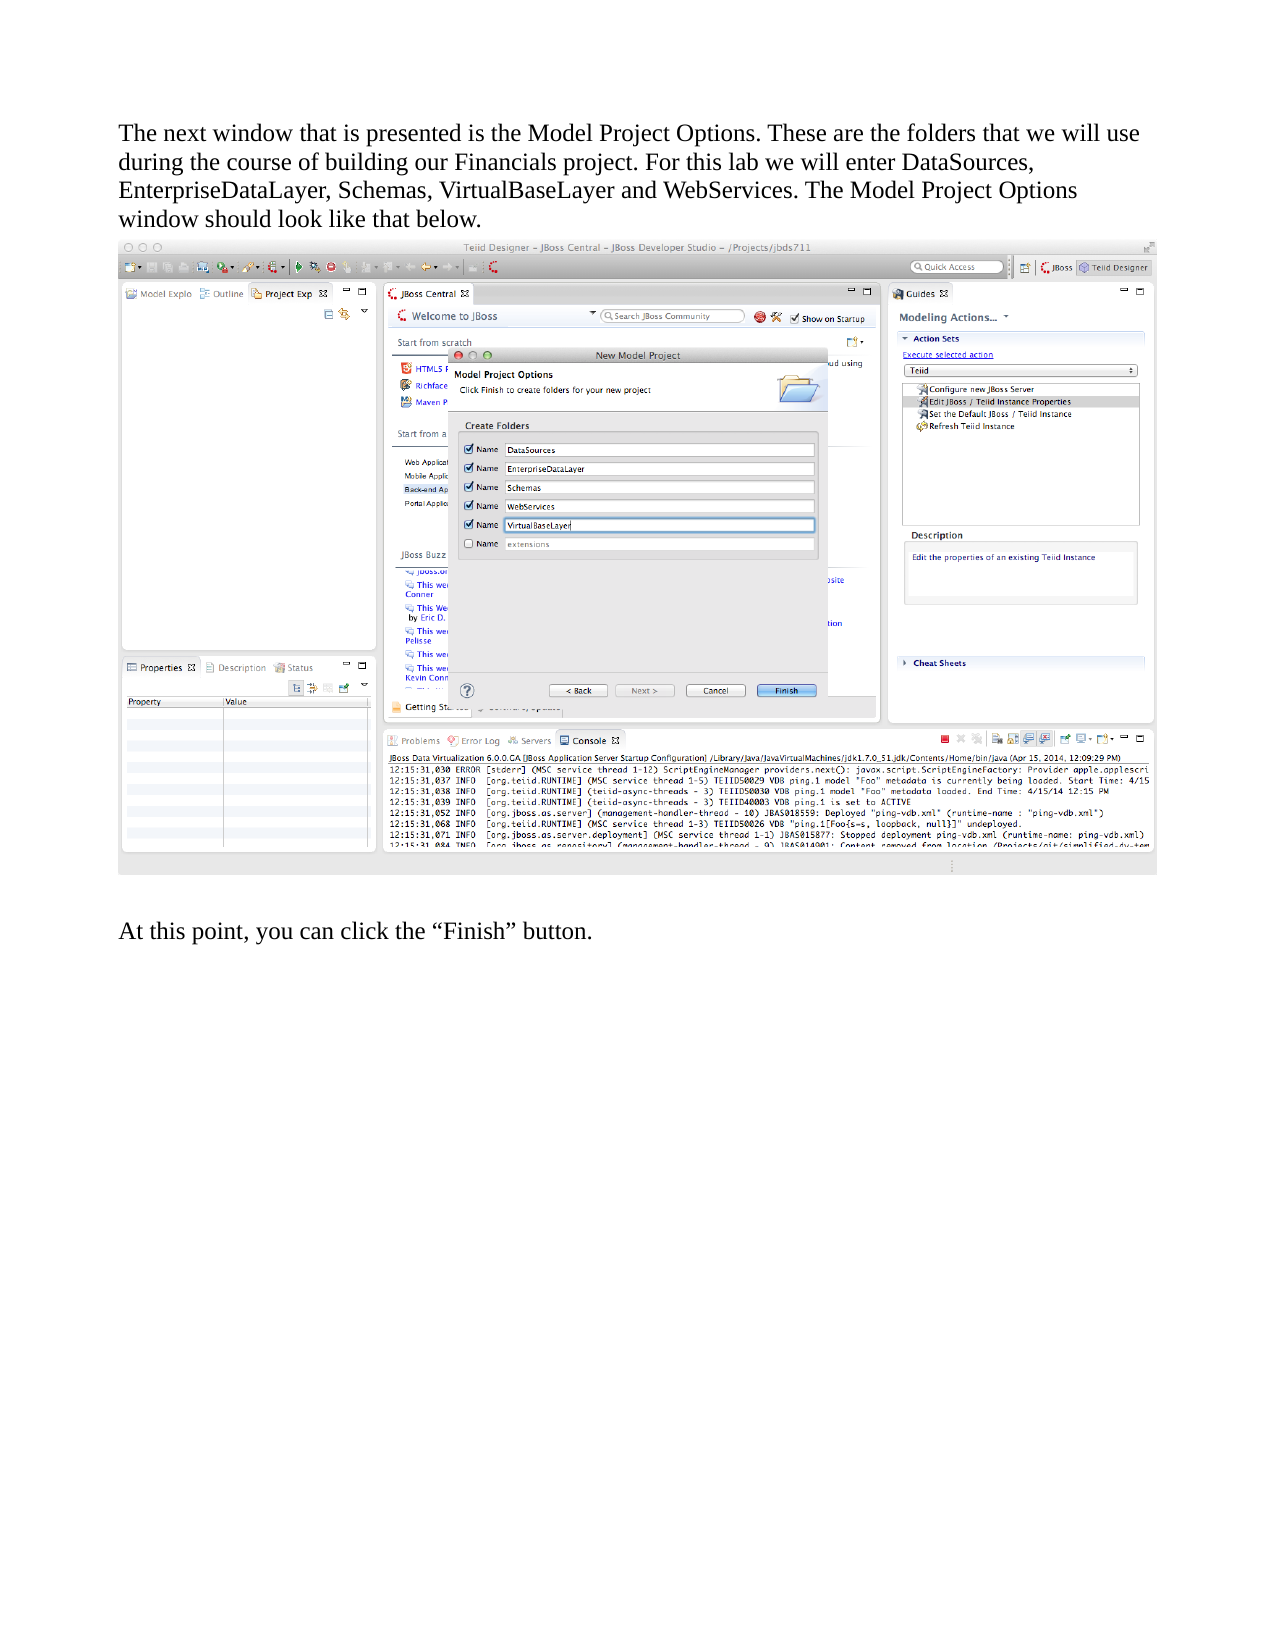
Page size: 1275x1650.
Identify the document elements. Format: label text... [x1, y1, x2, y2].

text The next window that is presented is the Model Project Options. These are the folders that we will use during the course of building our Financials project. For this lab we will enter DataSources, EnterpriseDataLayer, Schemas, VirtualBaseLayer and WebServices. The Model Project Options window should look like that below. [118, 118, 1157, 233]
text At this point, you can click the “Finish” button. [118, 916, 1157, 945]
picture [118, 239, 1157, 875]
